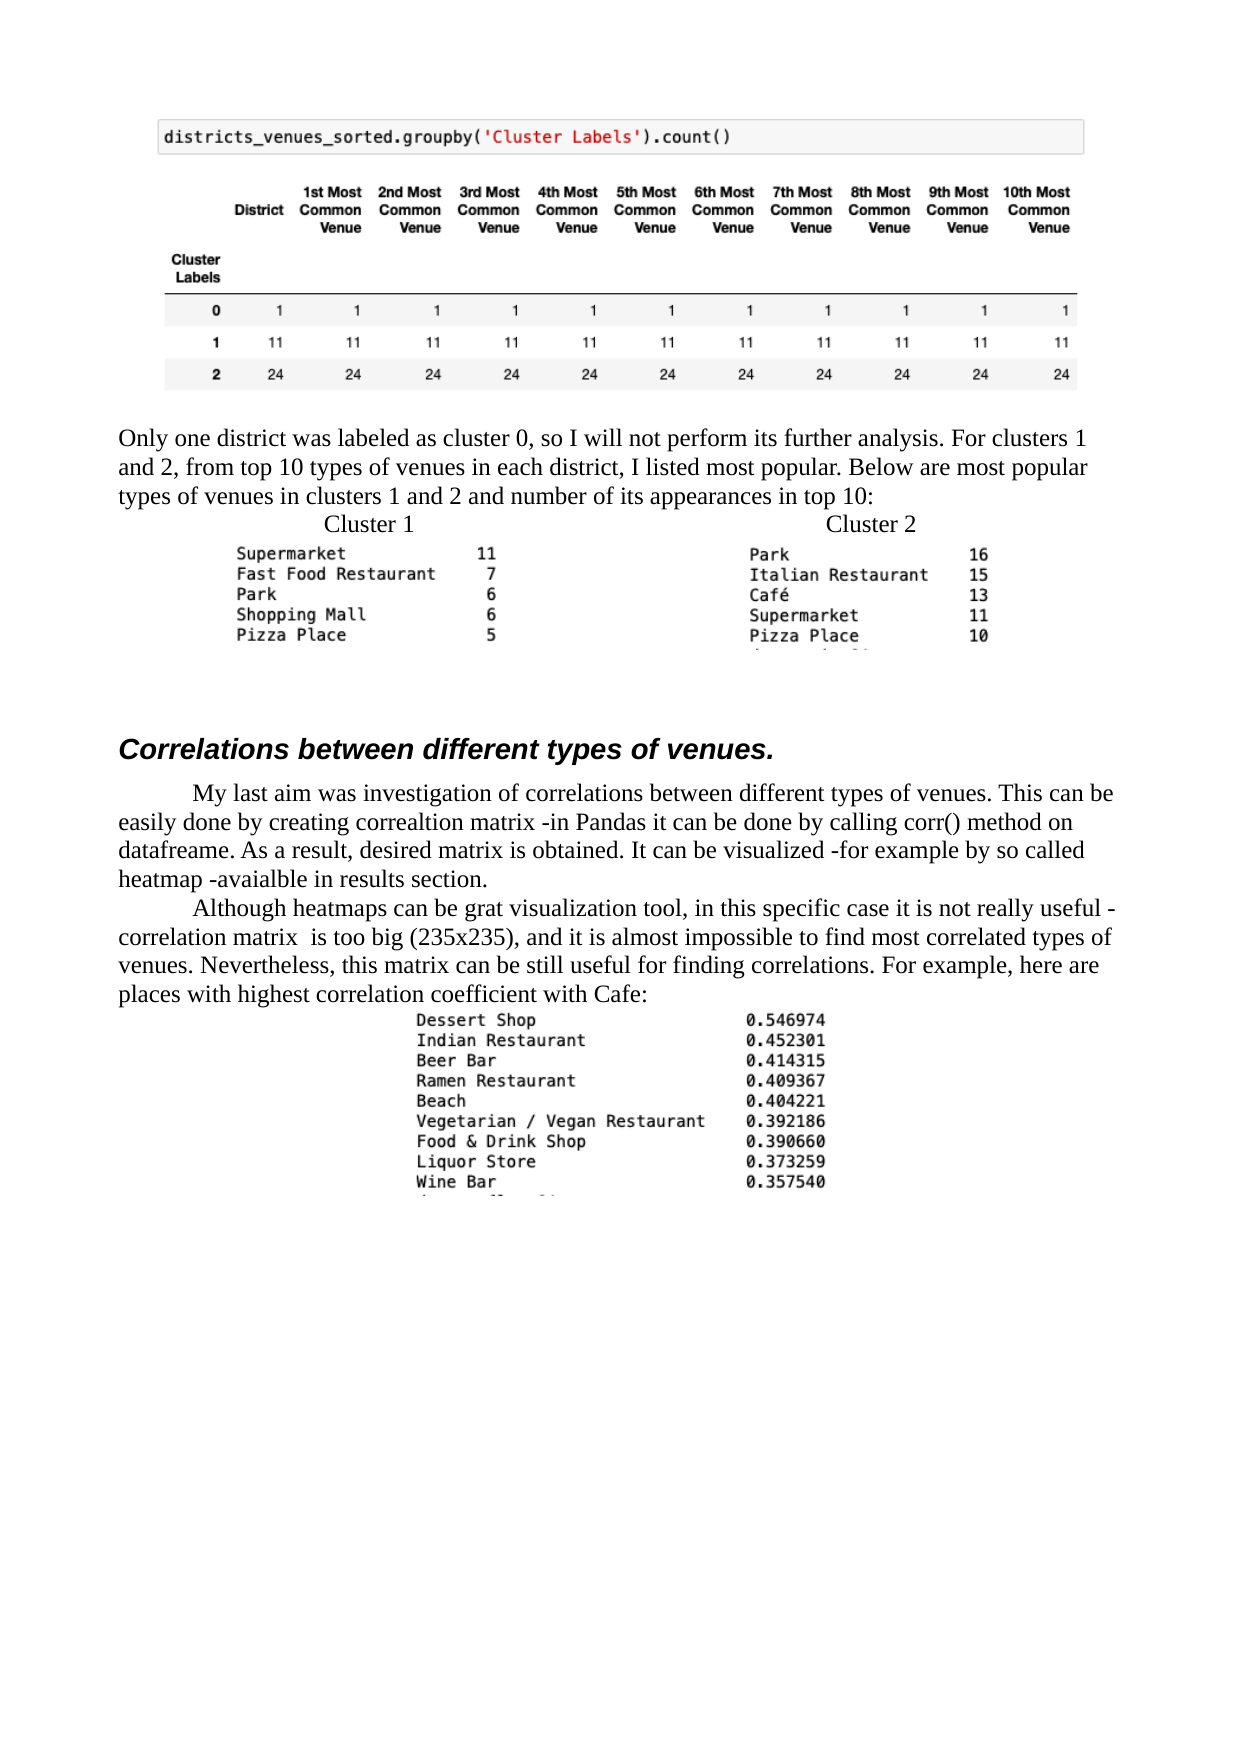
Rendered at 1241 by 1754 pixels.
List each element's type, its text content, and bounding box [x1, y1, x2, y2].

picture [153, 118, 1088, 395]
table_header Cluster 2 [620, 510, 1122, 538]
subtitle Only one district was labeled as cluster 0, so I will not perform its further analysis. For clusters 1 and 2, from top 10 types of venues in each district, I listed most popular. Below are most popular types of venues in clusters 1 and 2 and number of its appearances in top 10: [118, 423, 1122, 509]
picture [229, 538, 509, 648]
table_cell [118, 538, 620, 678]
subtitle Correlations between different types of venues. [118, 732, 1122, 765]
table_header [118, 1008, 1122, 1224]
table_cell [620, 538, 1122, 678]
picture [411, 1007, 830, 1196]
table_header Cluster 1 [118, 510, 620, 538]
table_header [118, 395, 1122, 423]
table_header [118, 118, 153, 394]
subtitle My last aim was investigation of correlations between different types of venues. This can be easily done by creating correaltion matrix -in Pandas it can be done by calling corr() method on datafreame. As a result, desired matrix is obtained. It can be visualized -for example by so called heatmap -avaialble in results section. [118, 778, 1122, 893]
picture [742, 538, 1000, 650]
table_header [1088, 118, 1122, 394]
subtitle Although heatmaps can be grat visualization tool, in this specific case it is not really useful -correlation matrix is too big (235x235), and it is almost impossible to find most correlated types of venues. Nevertheless, this matrix can be still useful for finding correlations. For example, here are places with highest correlation coefficient with Cafe: [118, 893, 1122, 1008]
